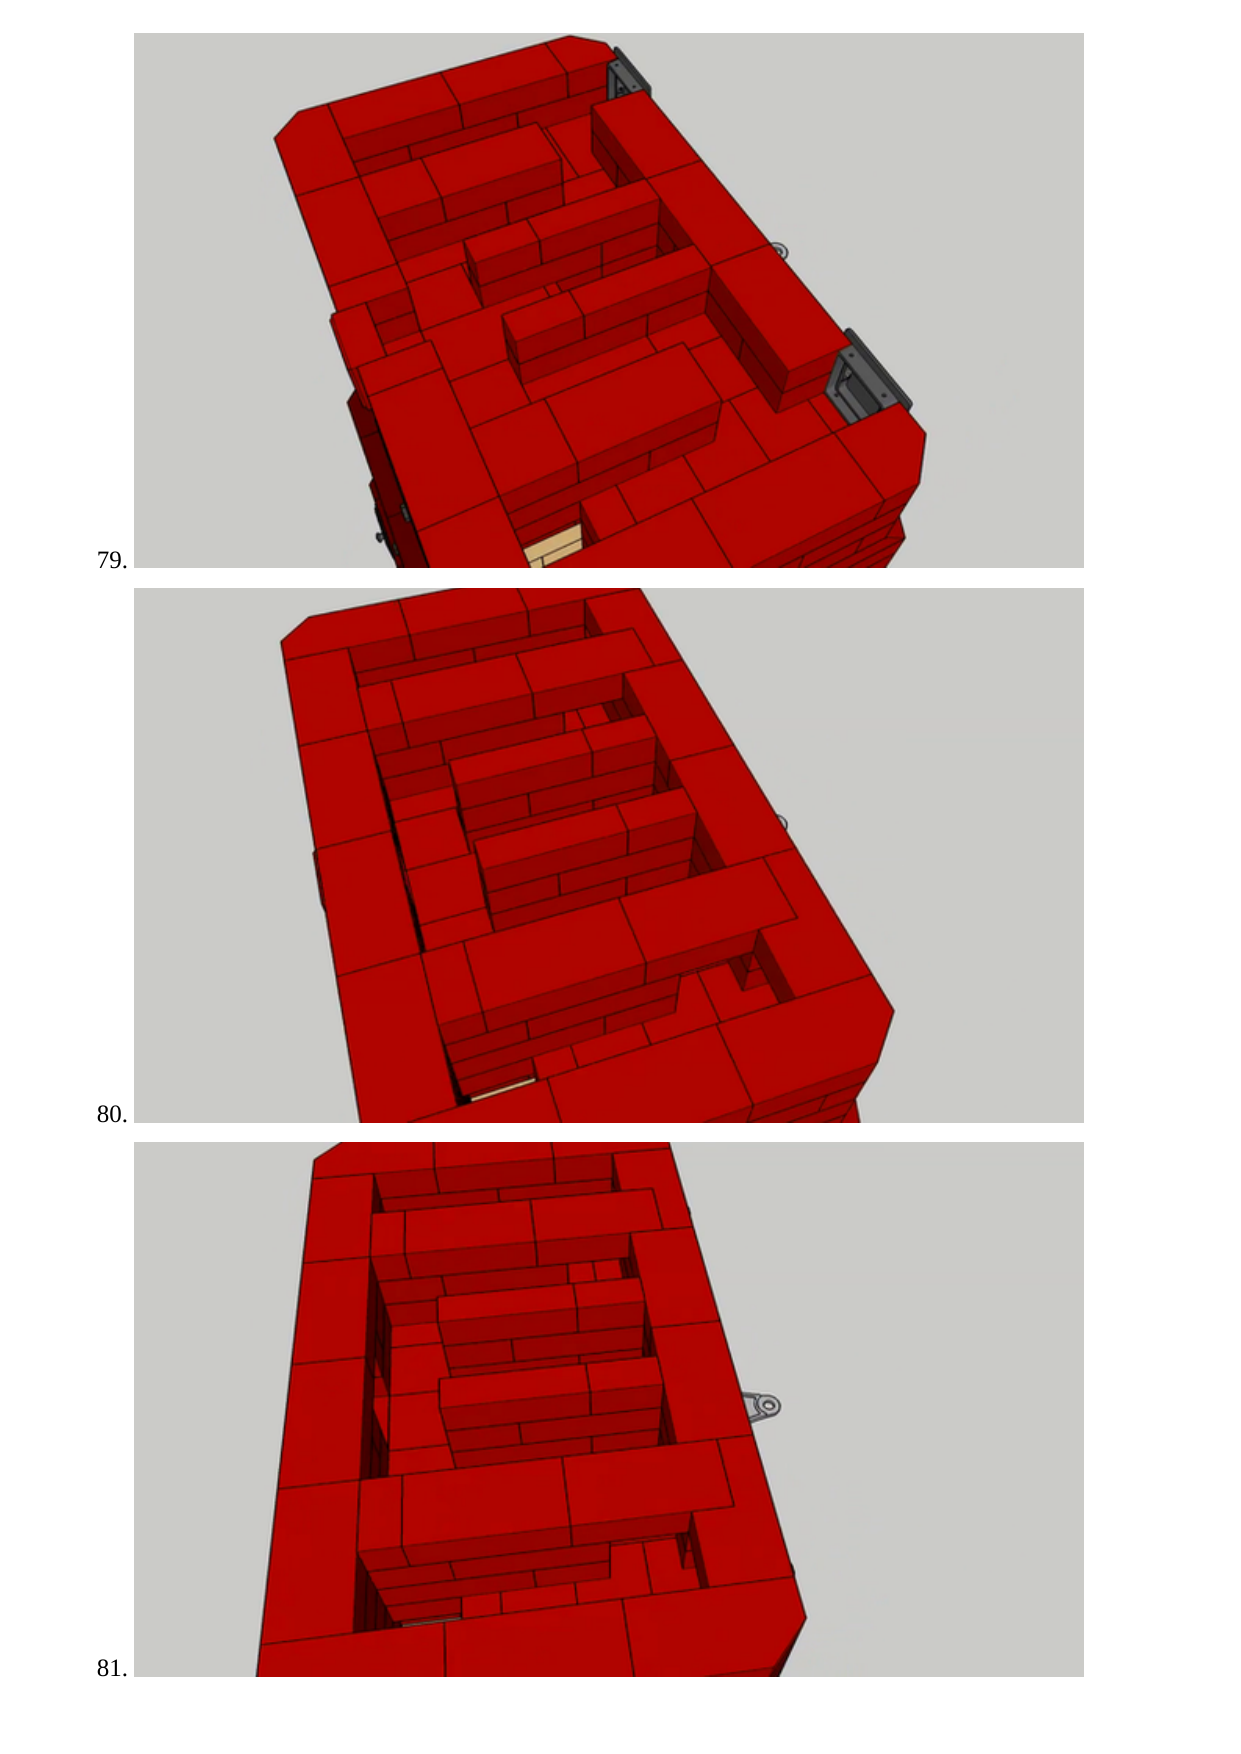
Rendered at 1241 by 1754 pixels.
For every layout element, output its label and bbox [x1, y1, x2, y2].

picture [134, 1142, 1084, 1677]
picture [134, 588, 1084, 1123]
picture [134, 33, 1084, 568]
